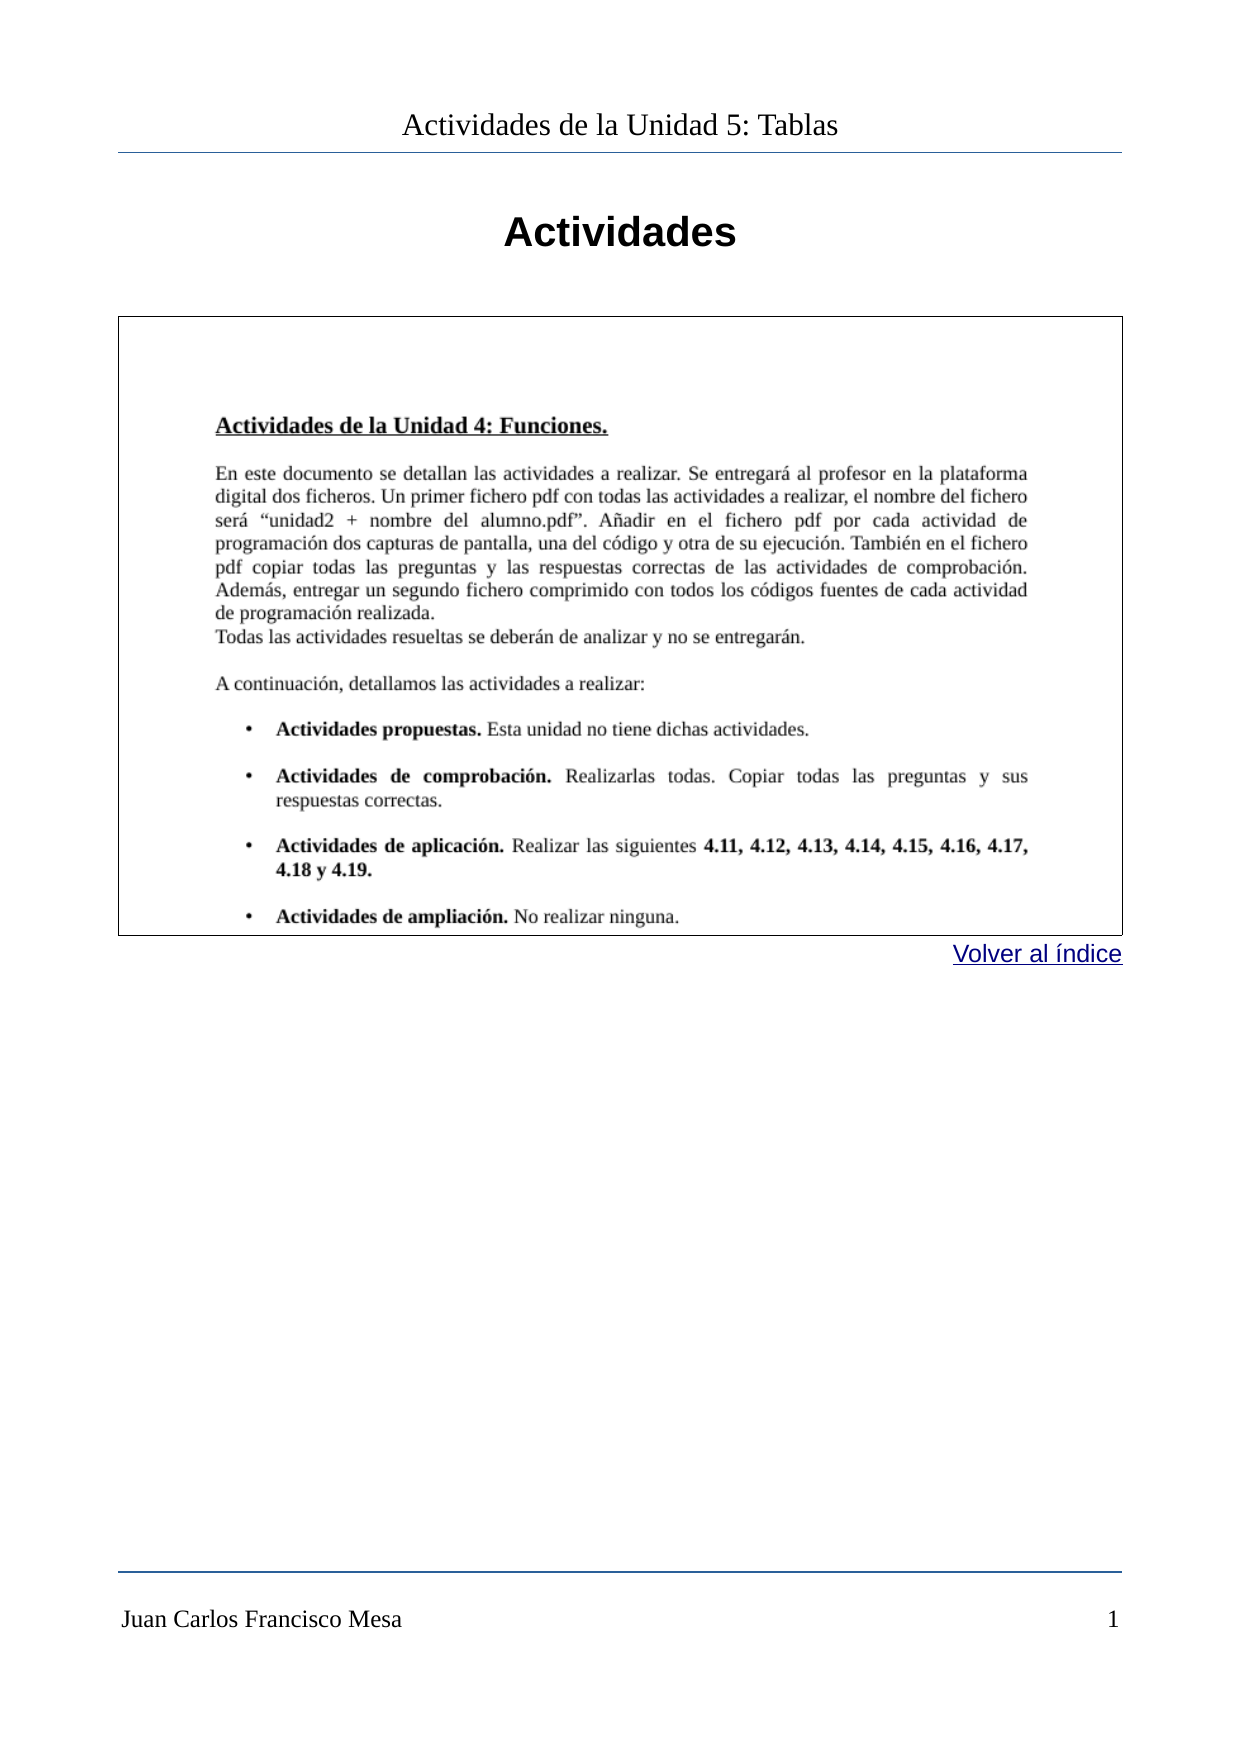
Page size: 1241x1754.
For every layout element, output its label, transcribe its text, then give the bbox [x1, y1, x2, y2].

text [119, 317, 1122, 935]
subtitle Actividades [118, 208, 1122, 256]
picture [121, 318, 1119, 932]
text Volver al índice [118, 936, 1122, 968]
